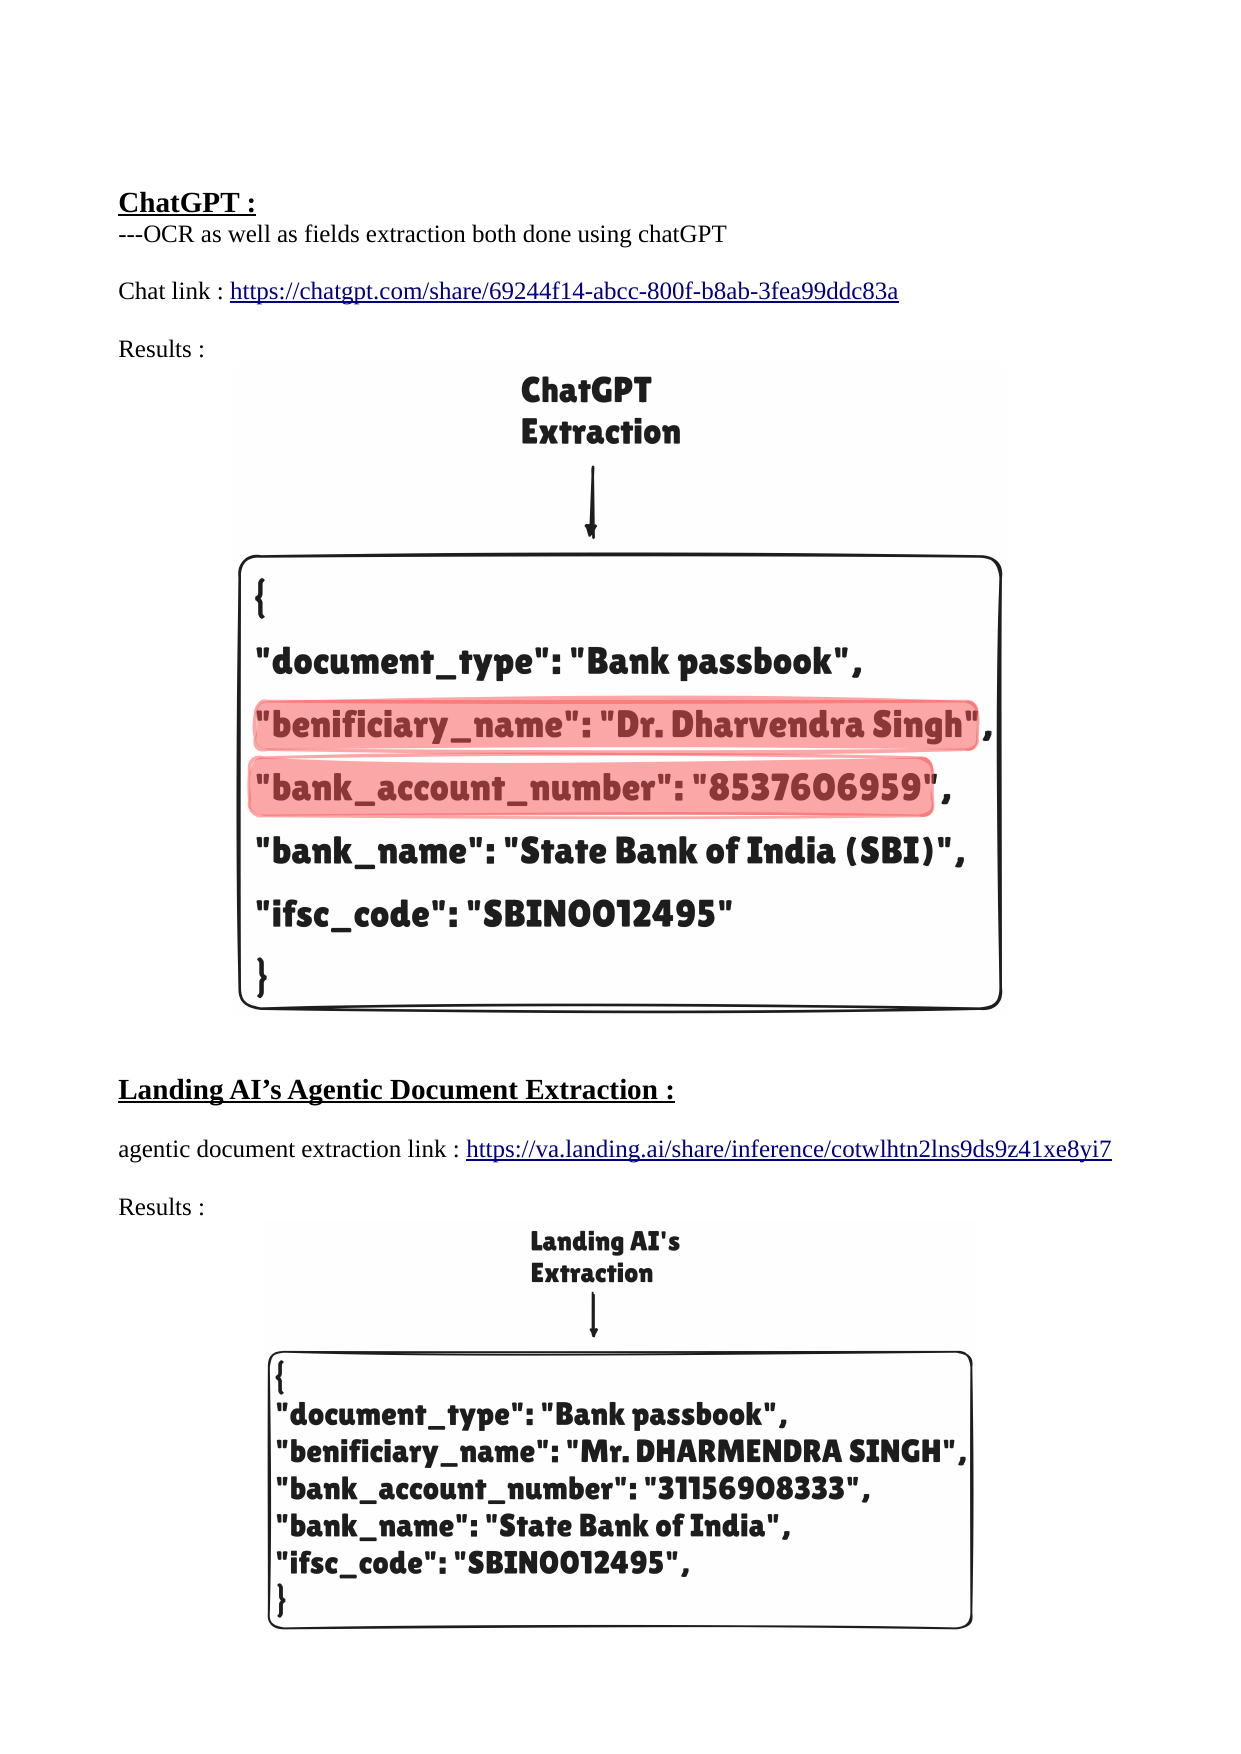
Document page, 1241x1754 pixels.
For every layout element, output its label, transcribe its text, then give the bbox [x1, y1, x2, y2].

picture [233, 362, 1007, 1015]
text ---OCR as well as fields extraction both done using chatGPT [118, 219, 1122, 247]
text Results : [118, 334, 1122, 362]
text ChatGPT : [118, 185, 1122, 219]
picture [264, 1220, 976, 1633]
text Chat link : https://chatgpt.com/share/69244f14-abcc-800f-b8ab-3fea99ddc83a [118, 276, 1122, 305]
text agentic document extraction link : https://va.landing.ai/share/inference/cotwlhtn2lns9ds9z41xe8yi7 [118, 1134, 1122, 1163]
text Landing AI’s Agentic Document Extraction : [118, 1072, 1122, 1105]
text Results : [118, 1192, 1122, 1220]
